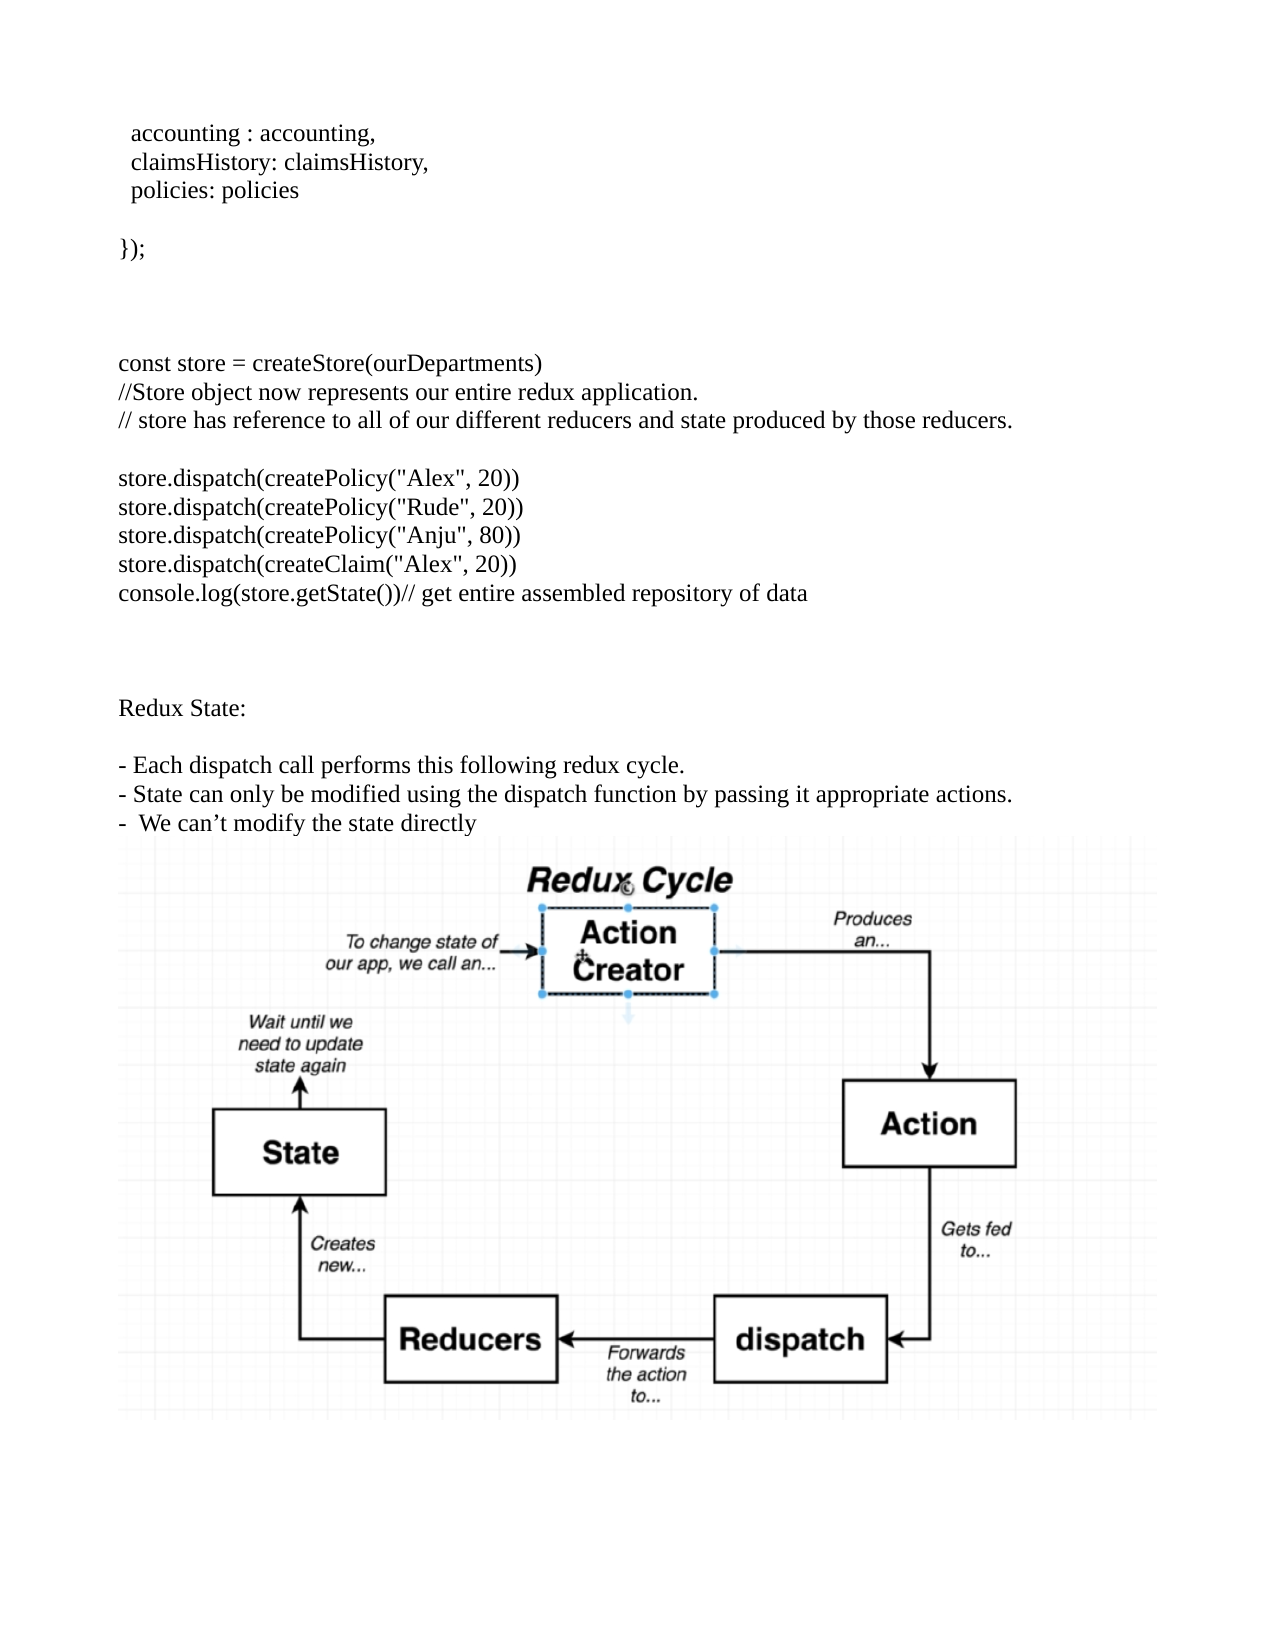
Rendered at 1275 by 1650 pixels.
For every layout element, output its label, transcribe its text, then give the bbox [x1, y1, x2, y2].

text claimsHistory: claimsHistory, [118, 147, 1157, 176]
text const store = createStore(ourDepartments) [118, 348, 1157, 377]
text store.dispatch(createPolicy("Rude", 20)) [118, 492, 1157, 521]
text store.dispatch(createClaim("Alex", 20)) [118, 549, 1157, 578]
text policies: policies [118, 176, 1157, 204]
text store.dispatch(createPolicy("Alex", 20)) [118, 463, 1157, 492]
text accounting : accounting, [118, 118, 1157, 147]
text Redux State: [118, 693, 1157, 722]
text - Each dispatch call performs this following redux cycle. [118, 751, 1157, 779]
text //Store object now represents our entire redux application. [118, 377, 1157, 406]
text - We can’t modify the state directly [118, 808, 1157, 836]
text store.dispatch(createPolicy("Anju", 80)) [118, 521, 1157, 549]
text // store has reference to all of our different reducers and state produced by those reducers. [118, 406, 1157, 434]
text console.log(store.getState())// get entire assembled repository of data [118, 578, 1157, 607]
text }); [118, 233, 1157, 262]
picture [118, 836, 1157, 1420]
text - State can only be modified using the dispatch function by passing it appropriate actions. [118, 779, 1157, 808]
